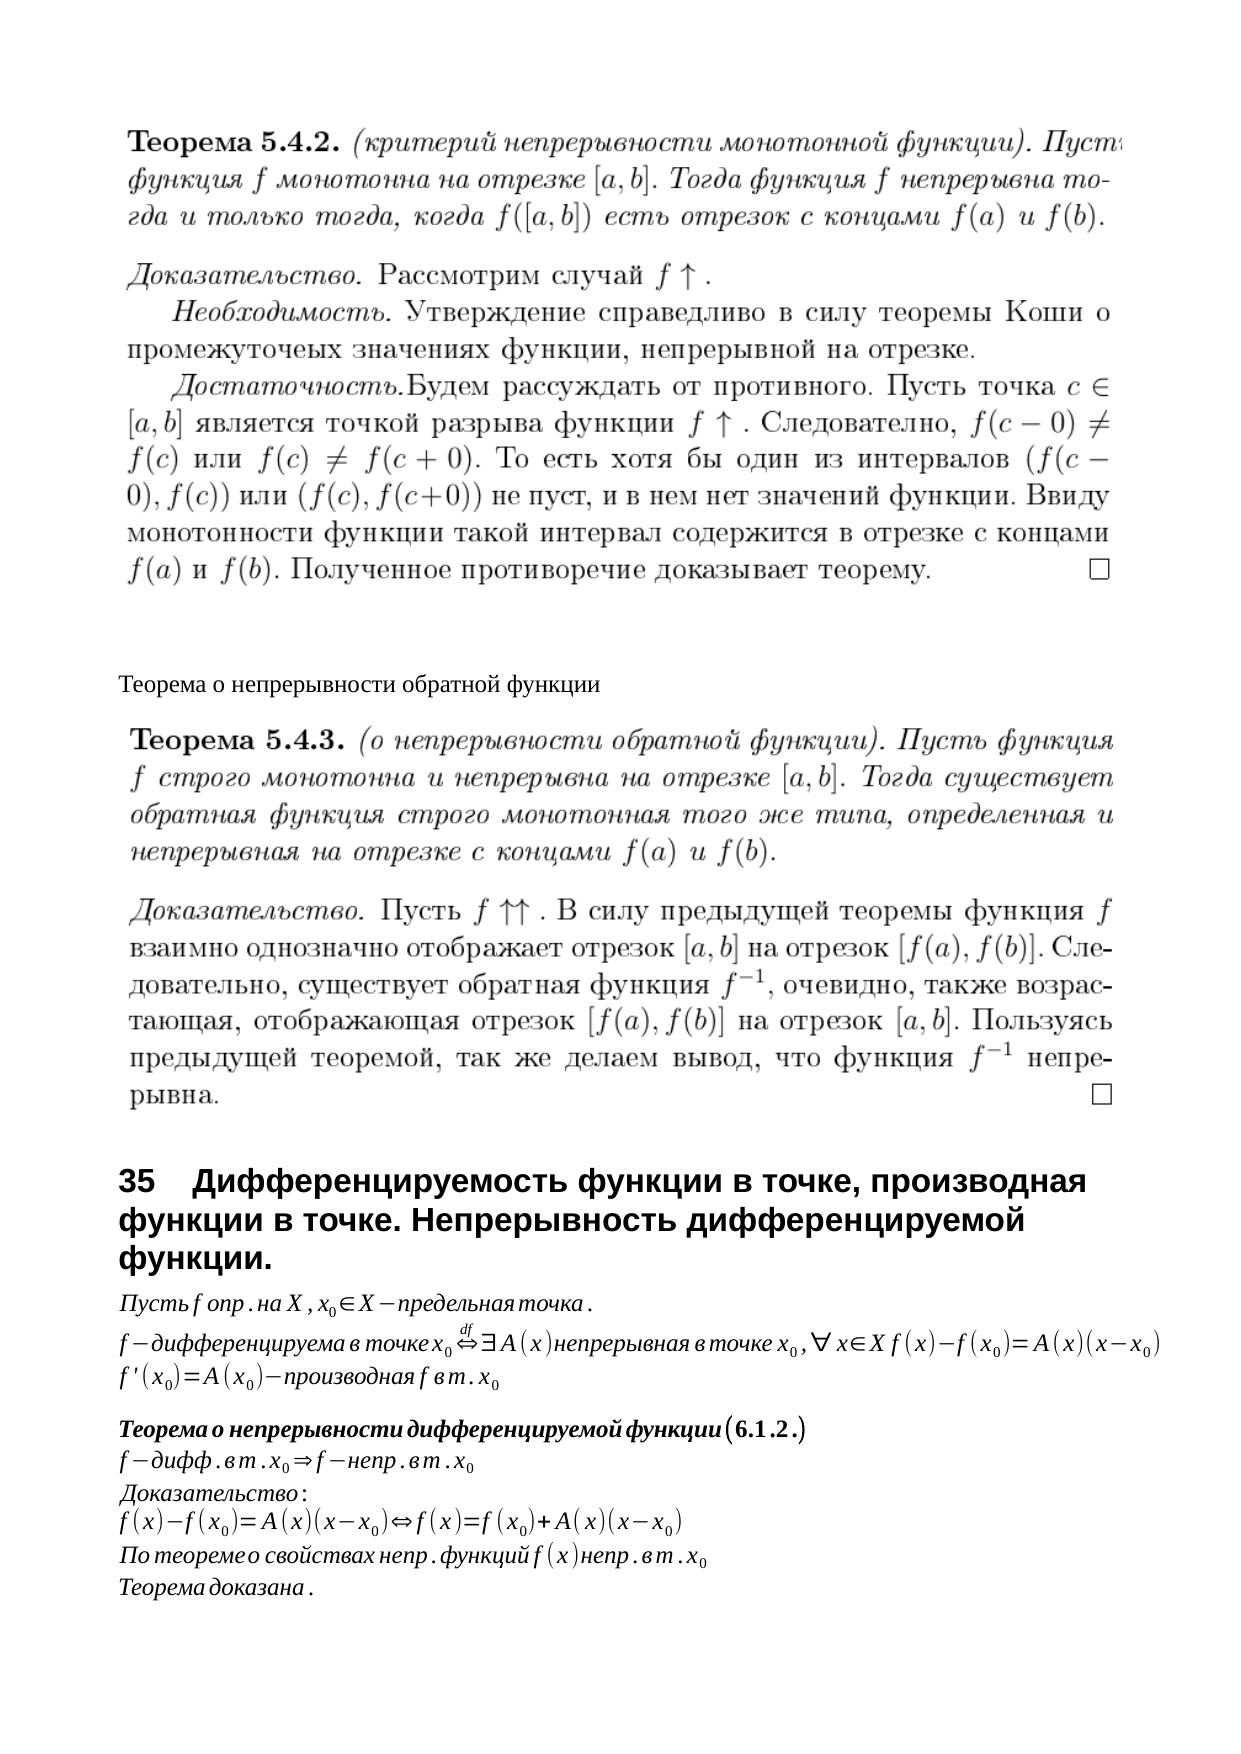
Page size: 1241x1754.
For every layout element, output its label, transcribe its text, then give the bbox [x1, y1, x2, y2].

subtitle Дифференцируемость функции в точке, производная функции в точке. Непрерывность дифференцируемой функции. [118, 1161, 1122, 1277]
text Теорема о непрерывности обратной функции [118, 669, 1122, 698]
picture [118, 716, 1123, 1122]
picture [118, 118, 1123, 603]
